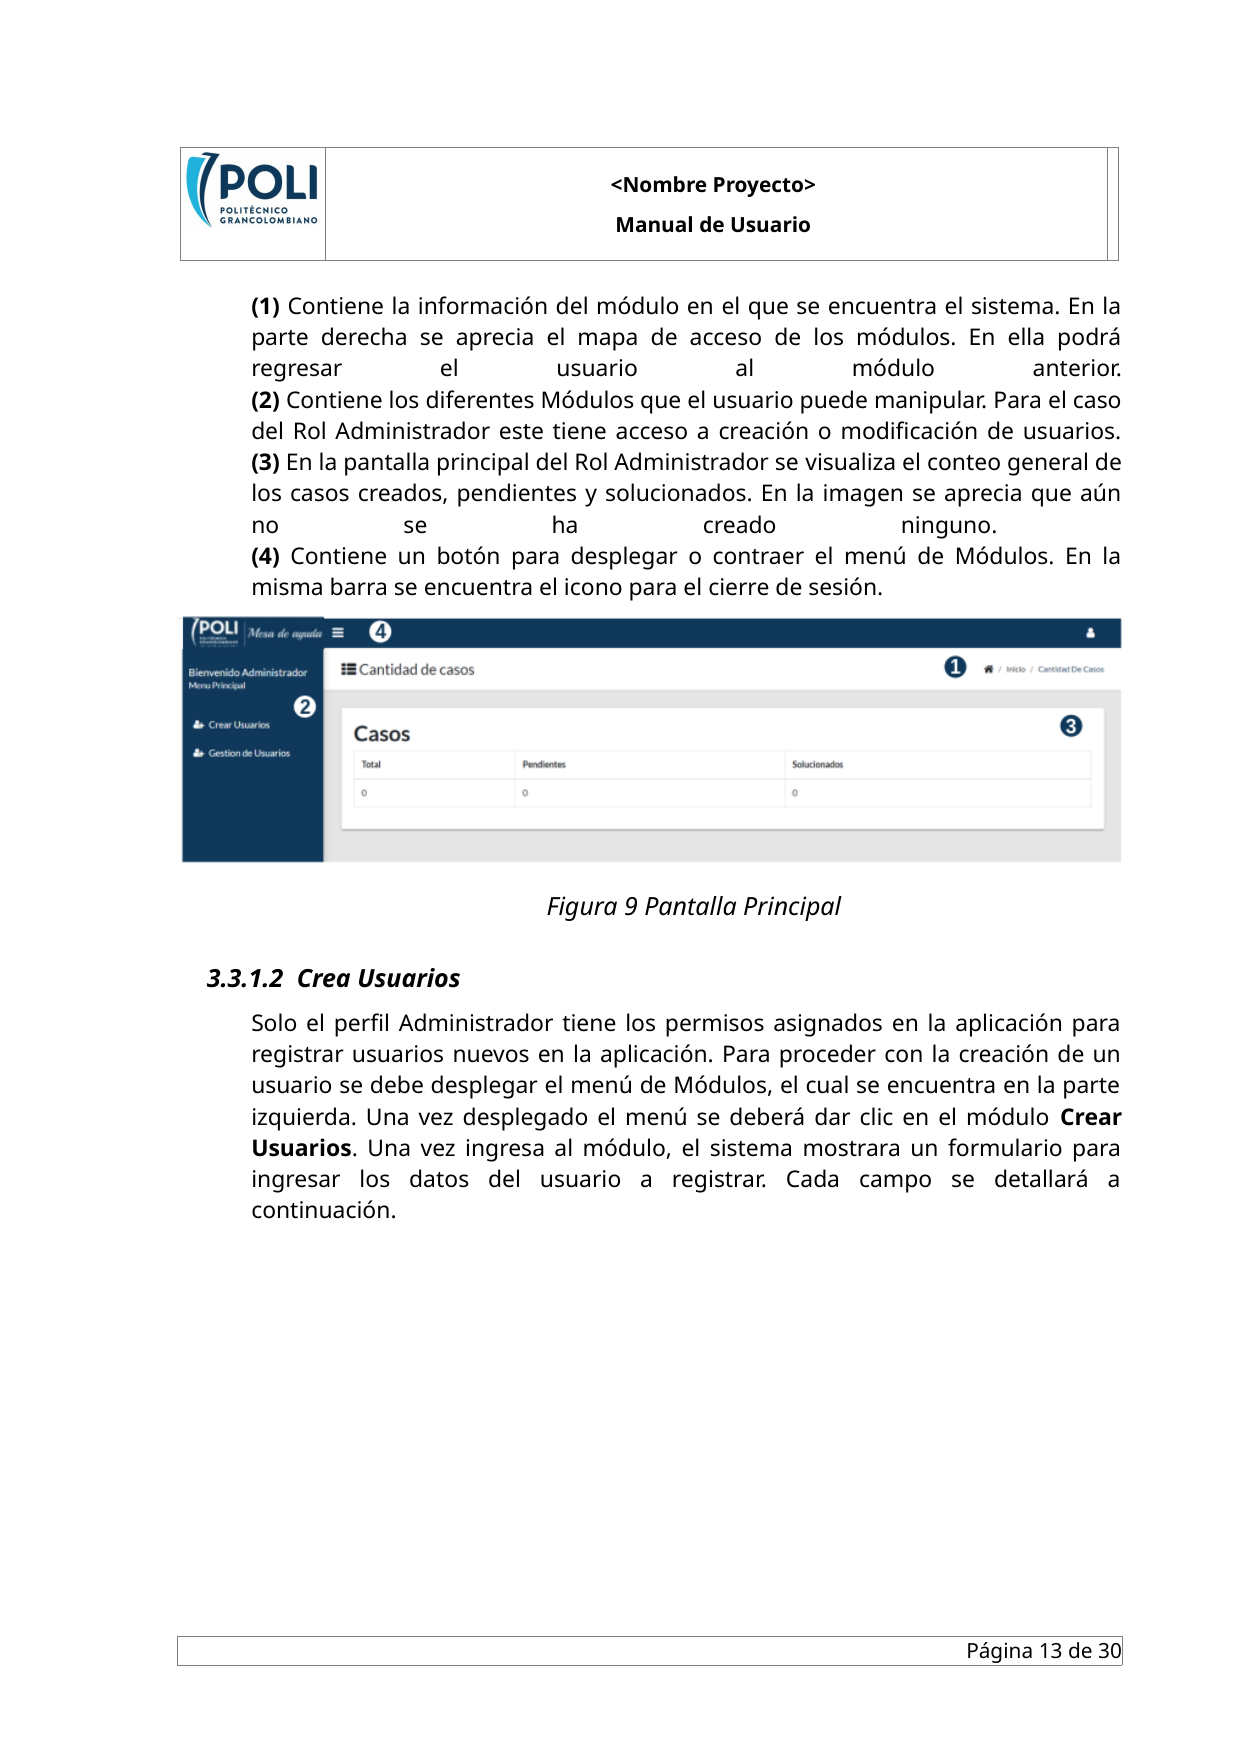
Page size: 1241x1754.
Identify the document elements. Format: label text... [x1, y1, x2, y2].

text Figura 9 Pantalla Principal [473, 889, 1122, 923]
text Solo el perfil Administrador tiene los permisos asignados en la aplicación para registrar usuarios nuevos en la aplicación. Para proceder con la creación de un usuario se debe desplegar el menú de Módulos, el cual se encuentra en la parte izquierda. Una vez desplegado el menú se deberá dar clic en el módulo Crear Usuarios. Una vez ingresa al módulo, el sistema mostrara un formulario para ingresar los datos del usuario a registrar. Cada campo se detallará a continuación. [251, 1007, 1122, 1226]
text (1) Contiene la información del módulo en el que se encuentra el sistema. En la parte derecha se aprecia el mapa de acceso de los módulos. En ella podrá regresar el usuario al módulo anterior. (2) Contiene los diferentes Módulos que el usuario puede manipular. Para el caso del Rol Administrador este tiene acceso a creación o modificación de usuarios. (3) En la pantalla principal del Rol Administrador se visualiza el conteo general de los casos creados, pendientes y solucionados. En la imagen se aprecia que aún no se ha creado ninguno. (4) Contiene un botón para desplegar o contraer el menú de Módulos. En la misma barra se encuentra el icono para el cierre de sesión. [251, 290, 1122, 602]
subtitle Crea Usuarios [207, 960, 1122, 994]
